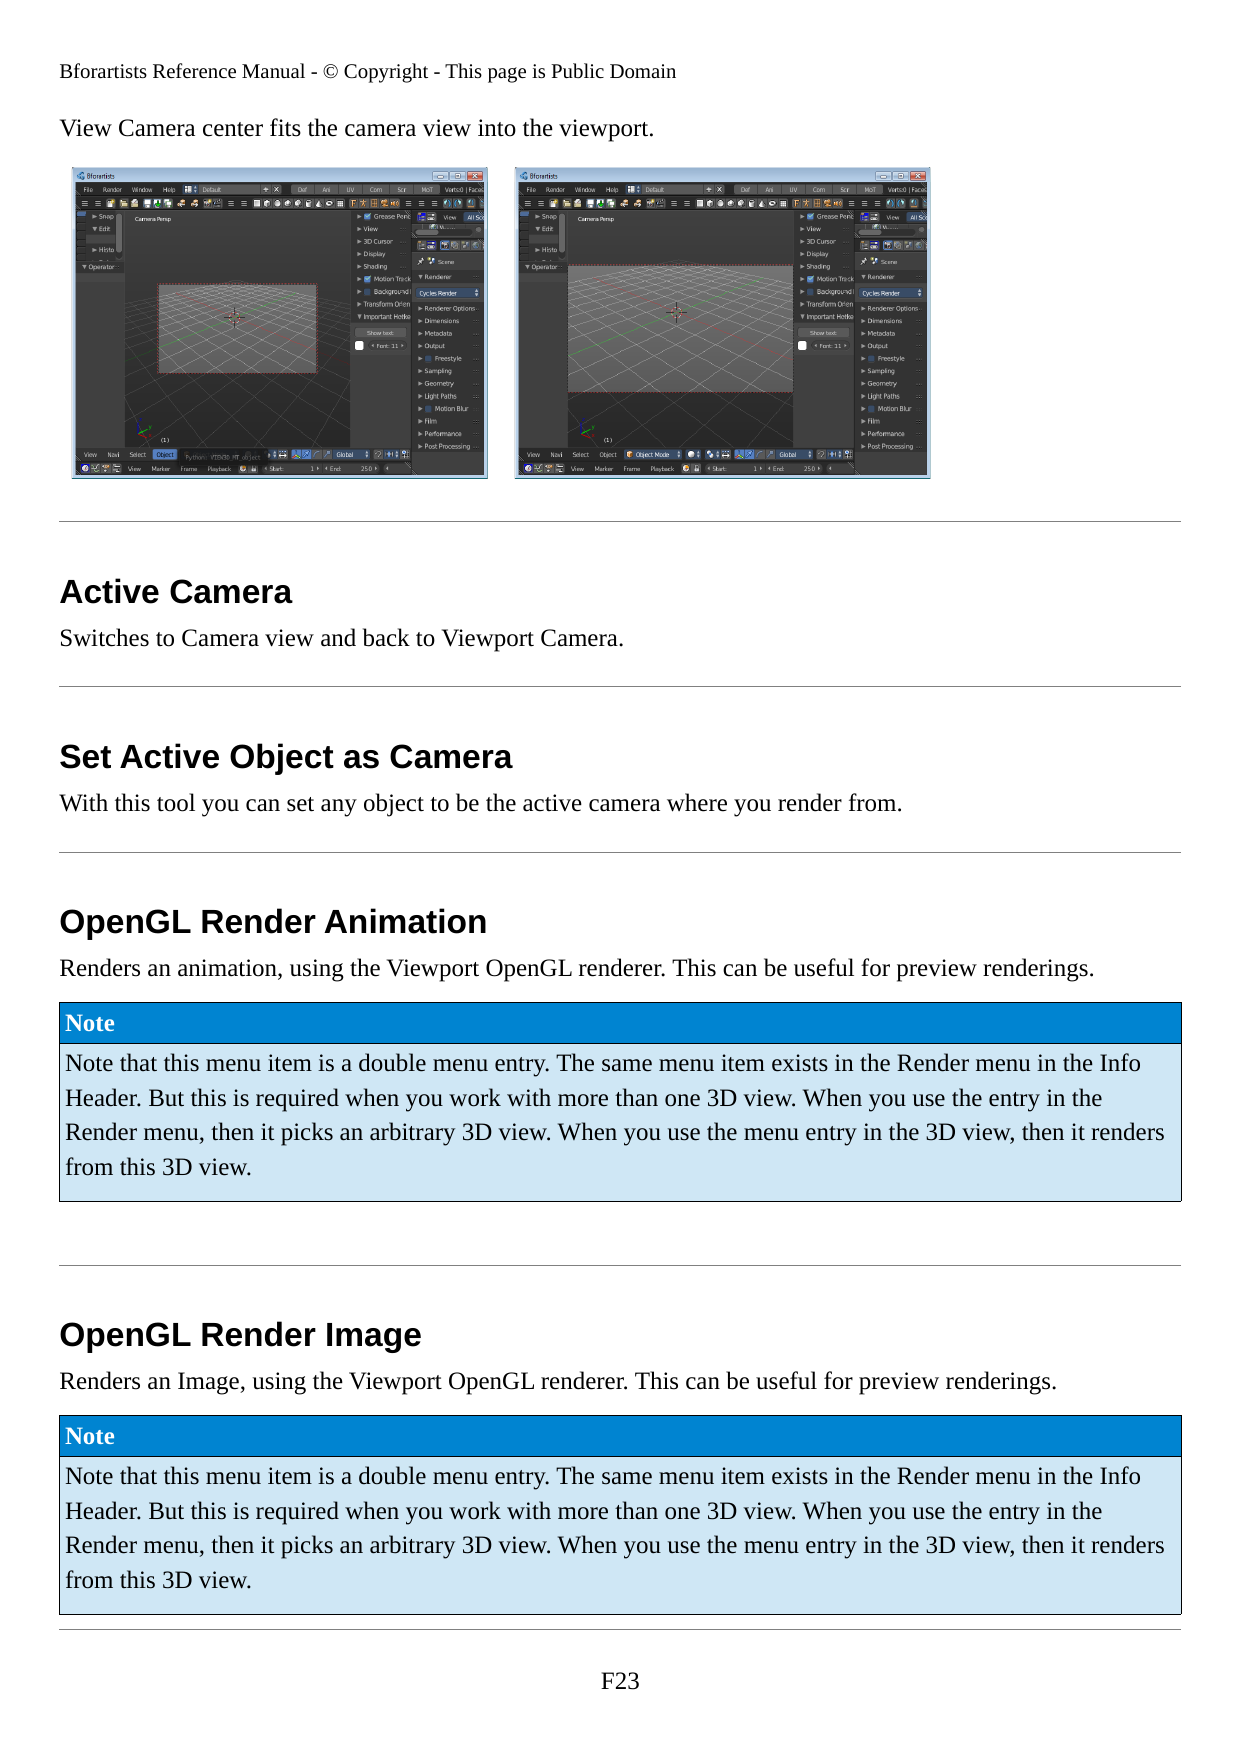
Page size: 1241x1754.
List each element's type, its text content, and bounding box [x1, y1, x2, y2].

subtitle OpenGL Render Image [59, 1315, 1181, 1354]
subtitle OpenGL Render Animation [59, 902, 1181, 941]
subtitle Set Active Object as Camera [59, 737, 1181, 776]
subtitle Active Camera [59, 572, 1181, 610]
picture [71, 167, 488, 479]
text With this tool you can set any object to be the active camera where you render from. [59, 788, 1181, 817]
table_cell Note that this menu item is a double menu entry. The same menu item exists in the Render menu in the Info Header. But this is required when you work with more than one 3D view. When you use the entry in the Render menu, then it picks an arbitrary 3D view. When you use the menu entry in the 3D view, then it renders from this 3D view. [60, 1457, 1181, 1614]
table_header Note [60, 1416, 1181, 1456]
text Renders an Image, using the Viewport OpenGL renderer. This can be useful for preview renderings. [59, 1366, 1181, 1395]
text Renders an animation, using the Viewport OpenGL renderer. This can be useful for preview renderings. [59, 953, 1181, 982]
table_header Note [60, 1003, 1181, 1043]
table_cell Note that this menu item is a double menu entry. The same menu item exists in the Render menu in the Info Header. But this is required when you work with more than one 3D view. When you use the entry in the Render menu, then it picks an arbitrary 3D view. When you use the menu entry in the 3D view, then it renders from this 3D view. [60, 1044, 1181, 1201]
picture [514, 167, 931, 479]
text Switches to Camera view and back to Viewport Camera. [59, 623, 1181, 652]
text View Camera center fits the camera view into the viewport. [59, 113, 1181, 141]
